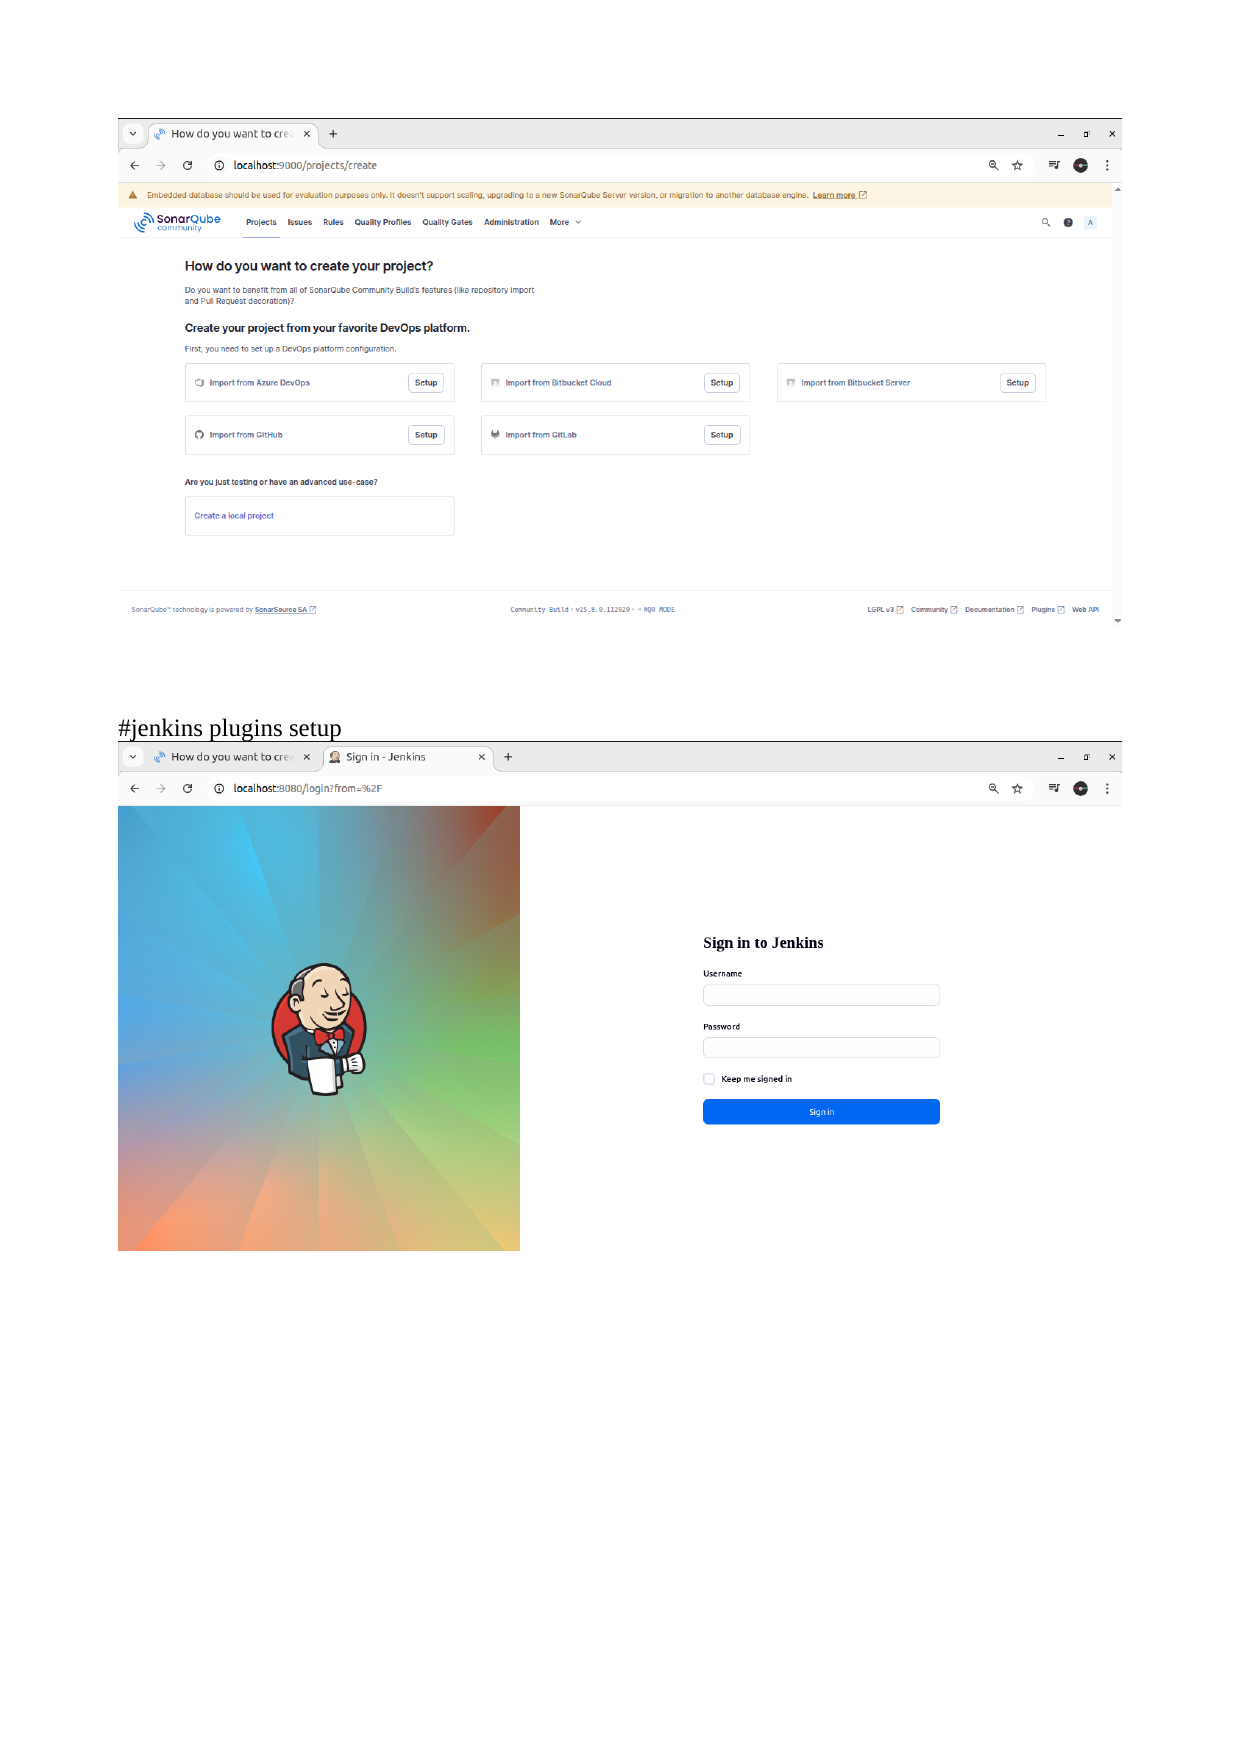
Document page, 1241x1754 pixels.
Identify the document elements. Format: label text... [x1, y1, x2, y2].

text #jenkins plugins setup [118, 713, 1122, 741]
picture [118, 741, 1123, 1251]
picture [118, 118, 1123, 627]
